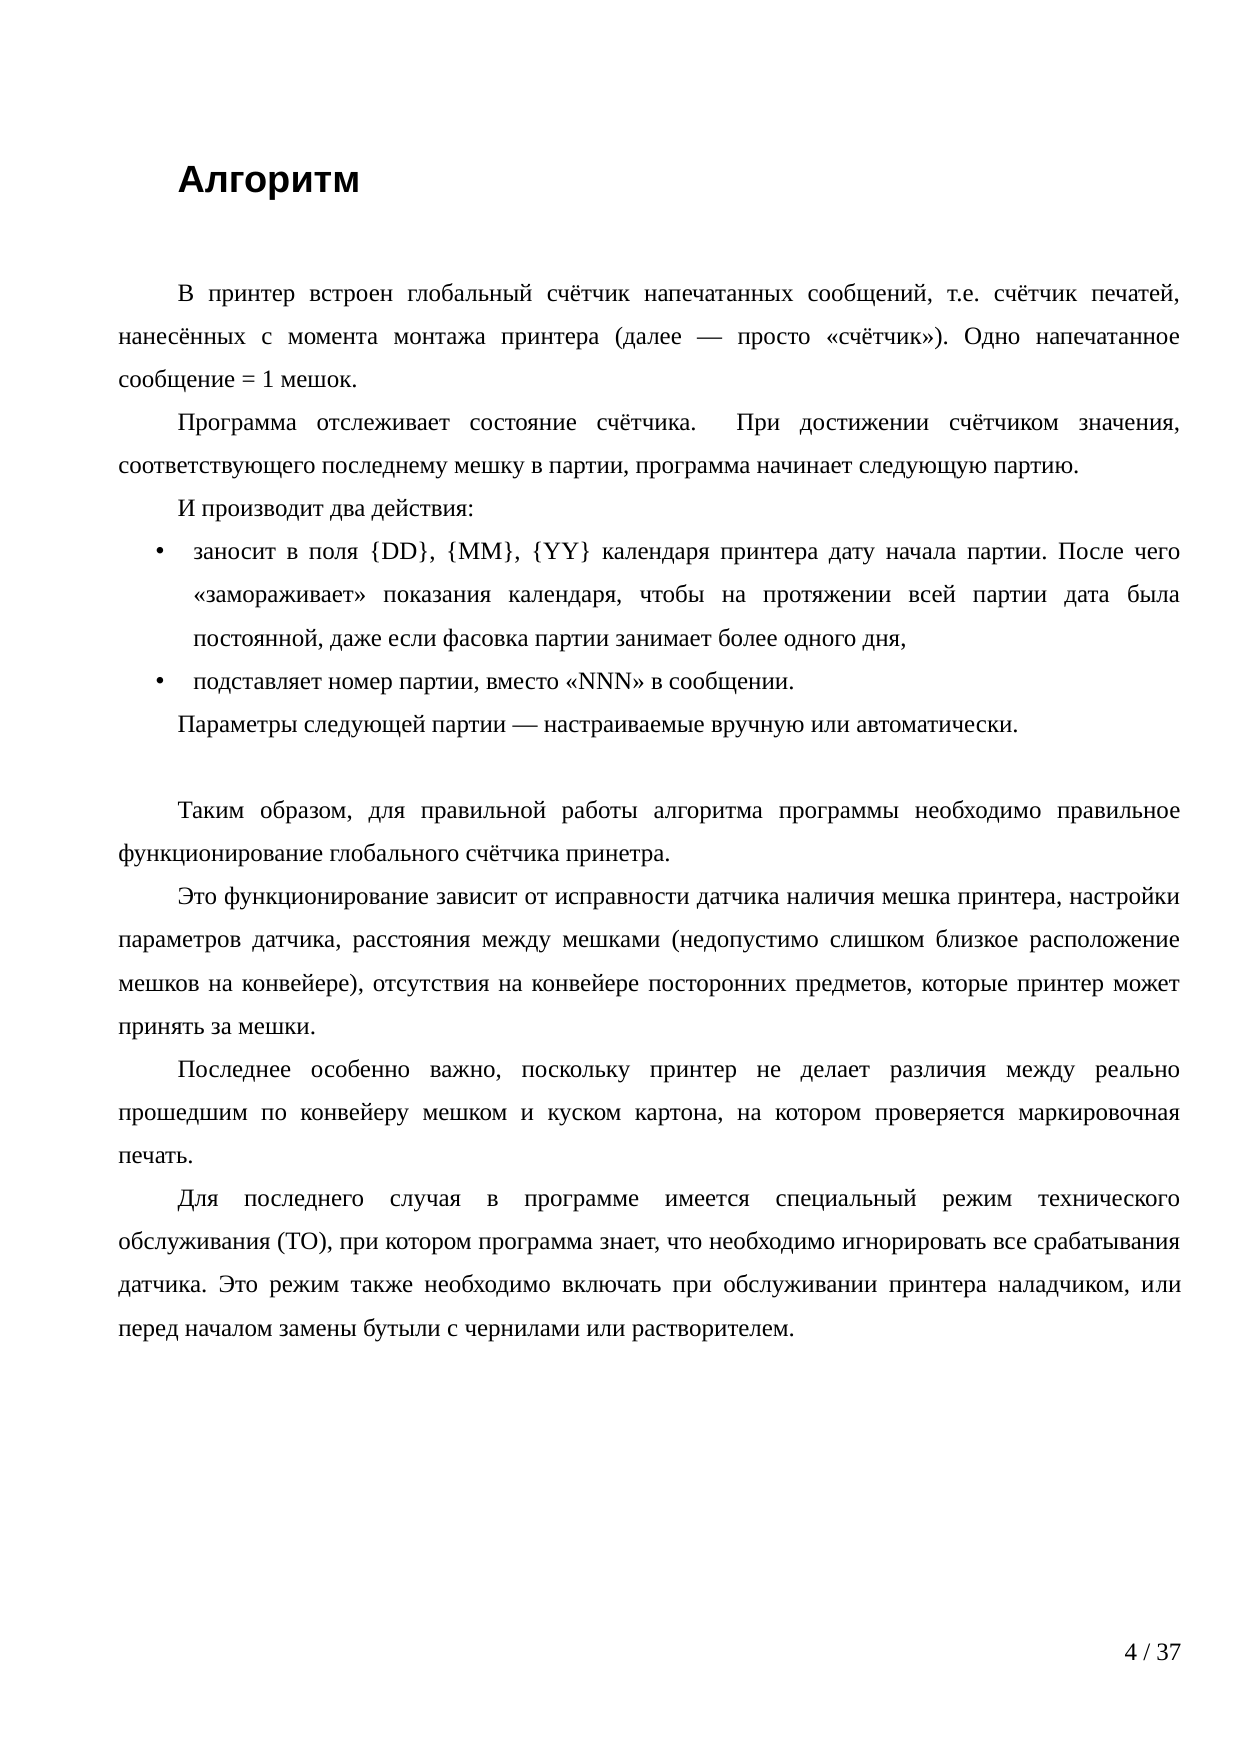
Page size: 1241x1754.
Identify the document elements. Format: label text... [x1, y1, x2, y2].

text Программа отслеживает состояние счётчика. При достижении счётчиком значения, соответствующего последнему мешку в партии, программа начинает следующую партию. [118, 407, 1181, 479]
list подставляет номер партии, вместо «NNN» в сообщении. [156, 666, 1181, 694]
list заносит в поля {DD}, {MM}, {YY} календаря принтера дату начала партии. После чего «замораживает» показания календаря, чтобы на протяжении всей партии дата была постоянной, даже если фасовка партии занимает более одного дня, [156, 536, 1181, 651]
text И производит два действия: [118, 493, 1181, 522]
subtitle Алгоритм [177, 157, 1181, 200]
text Для последнего случая в программе имеется специальный режим технического обслуживания (ТО), при котором программа знает, что необходимо игнорировать все срабатывания датчика. Это режим также необходимо включать при обслуживании принтера наладчиком, или перед началом замены бутыли с чернилами или растворителем. [118, 1183, 1181, 1341]
text Последнее особенно важно, поскольку принтер не делает различия между реально прошедшим по конвейеру мешком и куском картона, на котором проверяется маркировочная печать. [118, 1054, 1181, 1169]
text Таким образом, для правильной работы алгоритма программы необходимо правильное функционирование глобального счётчика принетра. [118, 795, 1181, 867]
text В принтер встроен глобальный счётчик напечатанных сообщений, т.е. счётчик печатей, нанесённых с момента монтажа принтера (далее — просто «счётчик»). Одно напечатанное сообщение = 1 мешок. [118, 278, 1181, 393]
text Параметры следующей партии — настраиваемые вручную или автоматически. [118, 709, 1181, 738]
text Это функционирование зависит от исправности датчика наличия мешка принтера, настройки параметров датчика, расстояния между мешками (недопустимо слишком близкое расположение мешков на конвейере), отсутствия на конвейере посторонних предметов, которые принтер может принять за мешки. [118, 881, 1181, 1039]
